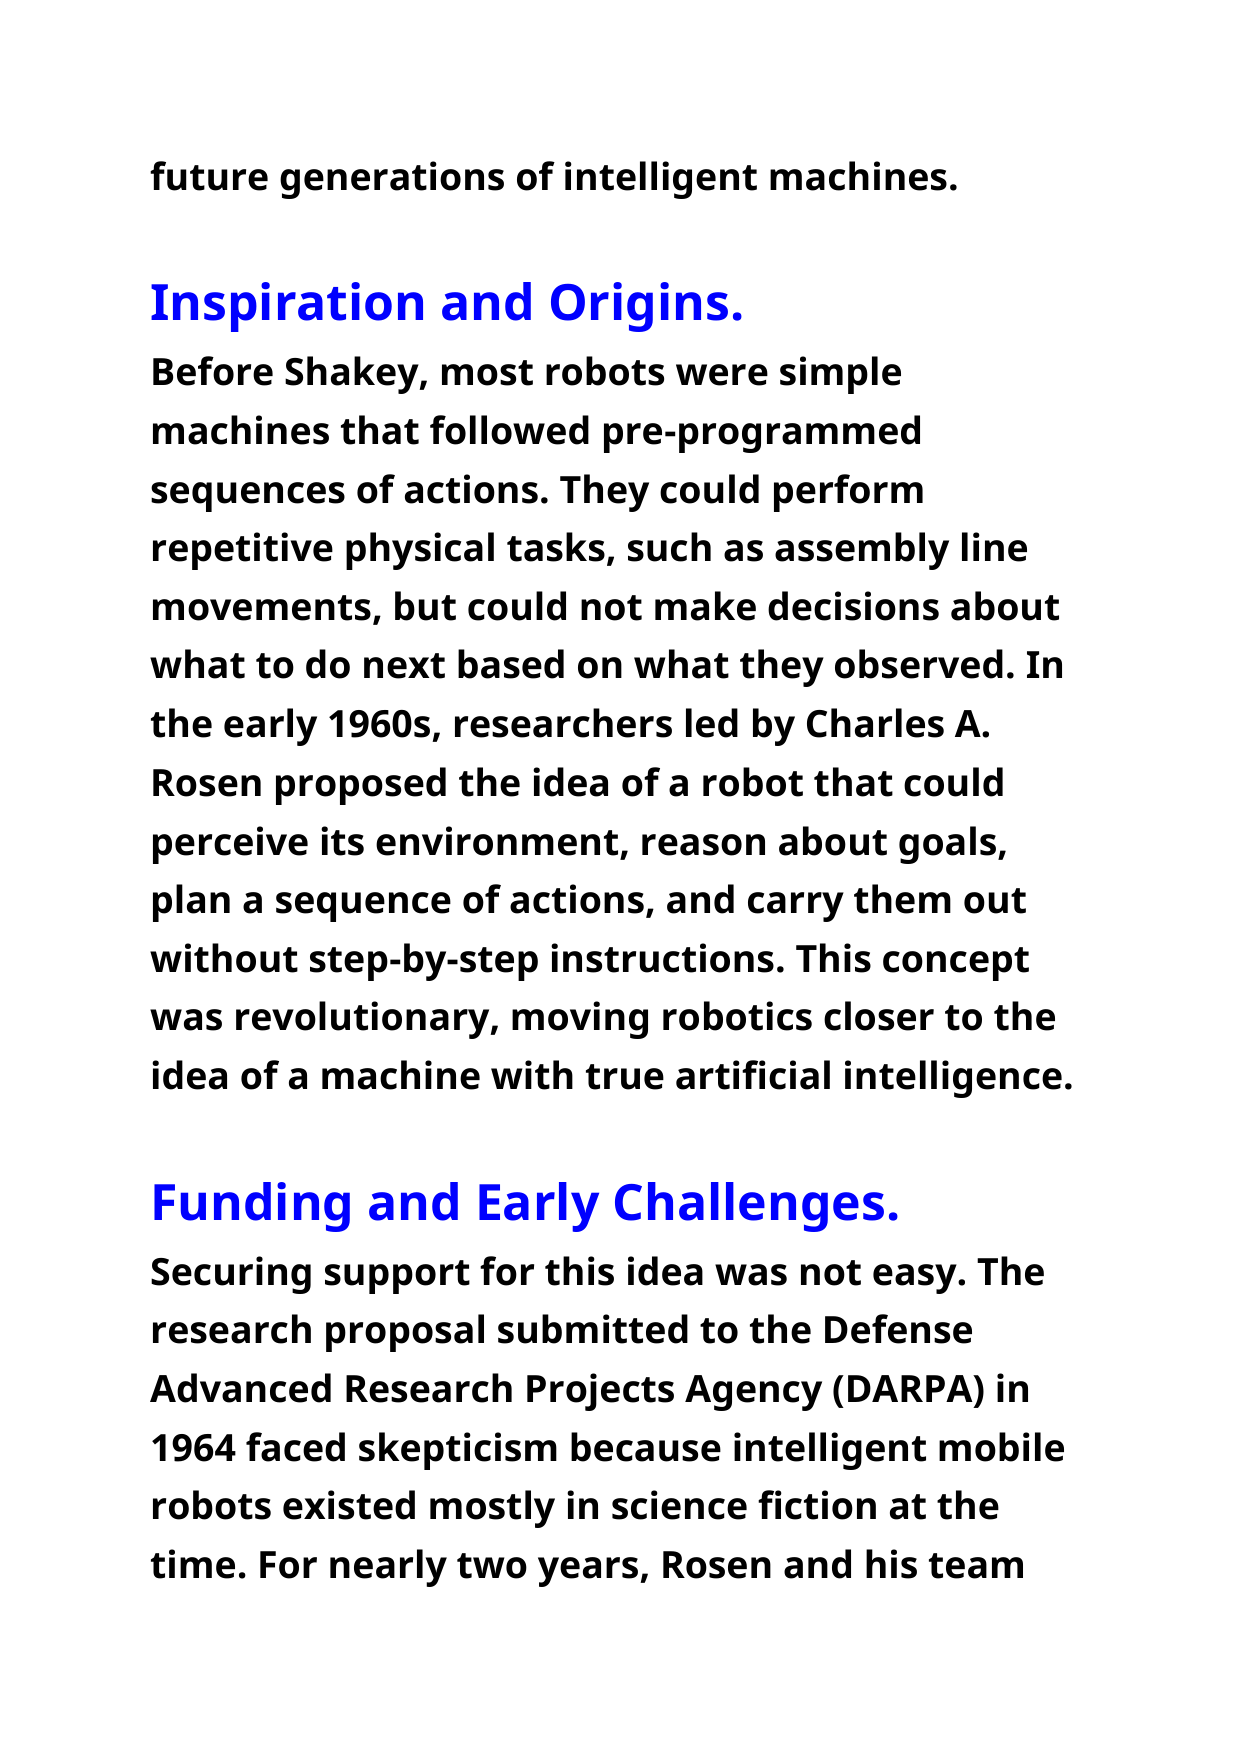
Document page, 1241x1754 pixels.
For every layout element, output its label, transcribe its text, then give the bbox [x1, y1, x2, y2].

text Inspiration and Origins. [150, 267, 1090, 335]
text Funding and Early Challenges. [150, 1167, 1090, 1235]
text Securing support for this idea was not easy. The research proposal submitted to the Defense Advanced Research Projects Agency (DARPA) in 1964 faced skepticism because intelligent mobile robots existed mostly in science fiction at the time. For nearly two years, Rosen and his team [150, 1245, 1090, 1589]
text future generations of intelligent machines. [150, 150, 1090, 201]
text Before Shakey, most robots were simple machines that followed pre‑programmed sequences of actions. They could perform repetitive physical tasks, such as assembly line movements, but could not make decisions about what to do next based on what they observed. In the early 1960s, researchers led by Charles A. Rosen proposed the idea of a robot that could perceive its environment, reason about goals, plan a sequence of actions, and carry them out without step‑by‑step instructions. This concept was revolutionary, moving robotics closer to the idea of a machine with true artificial intelligence. [150, 346, 1090, 1100]
